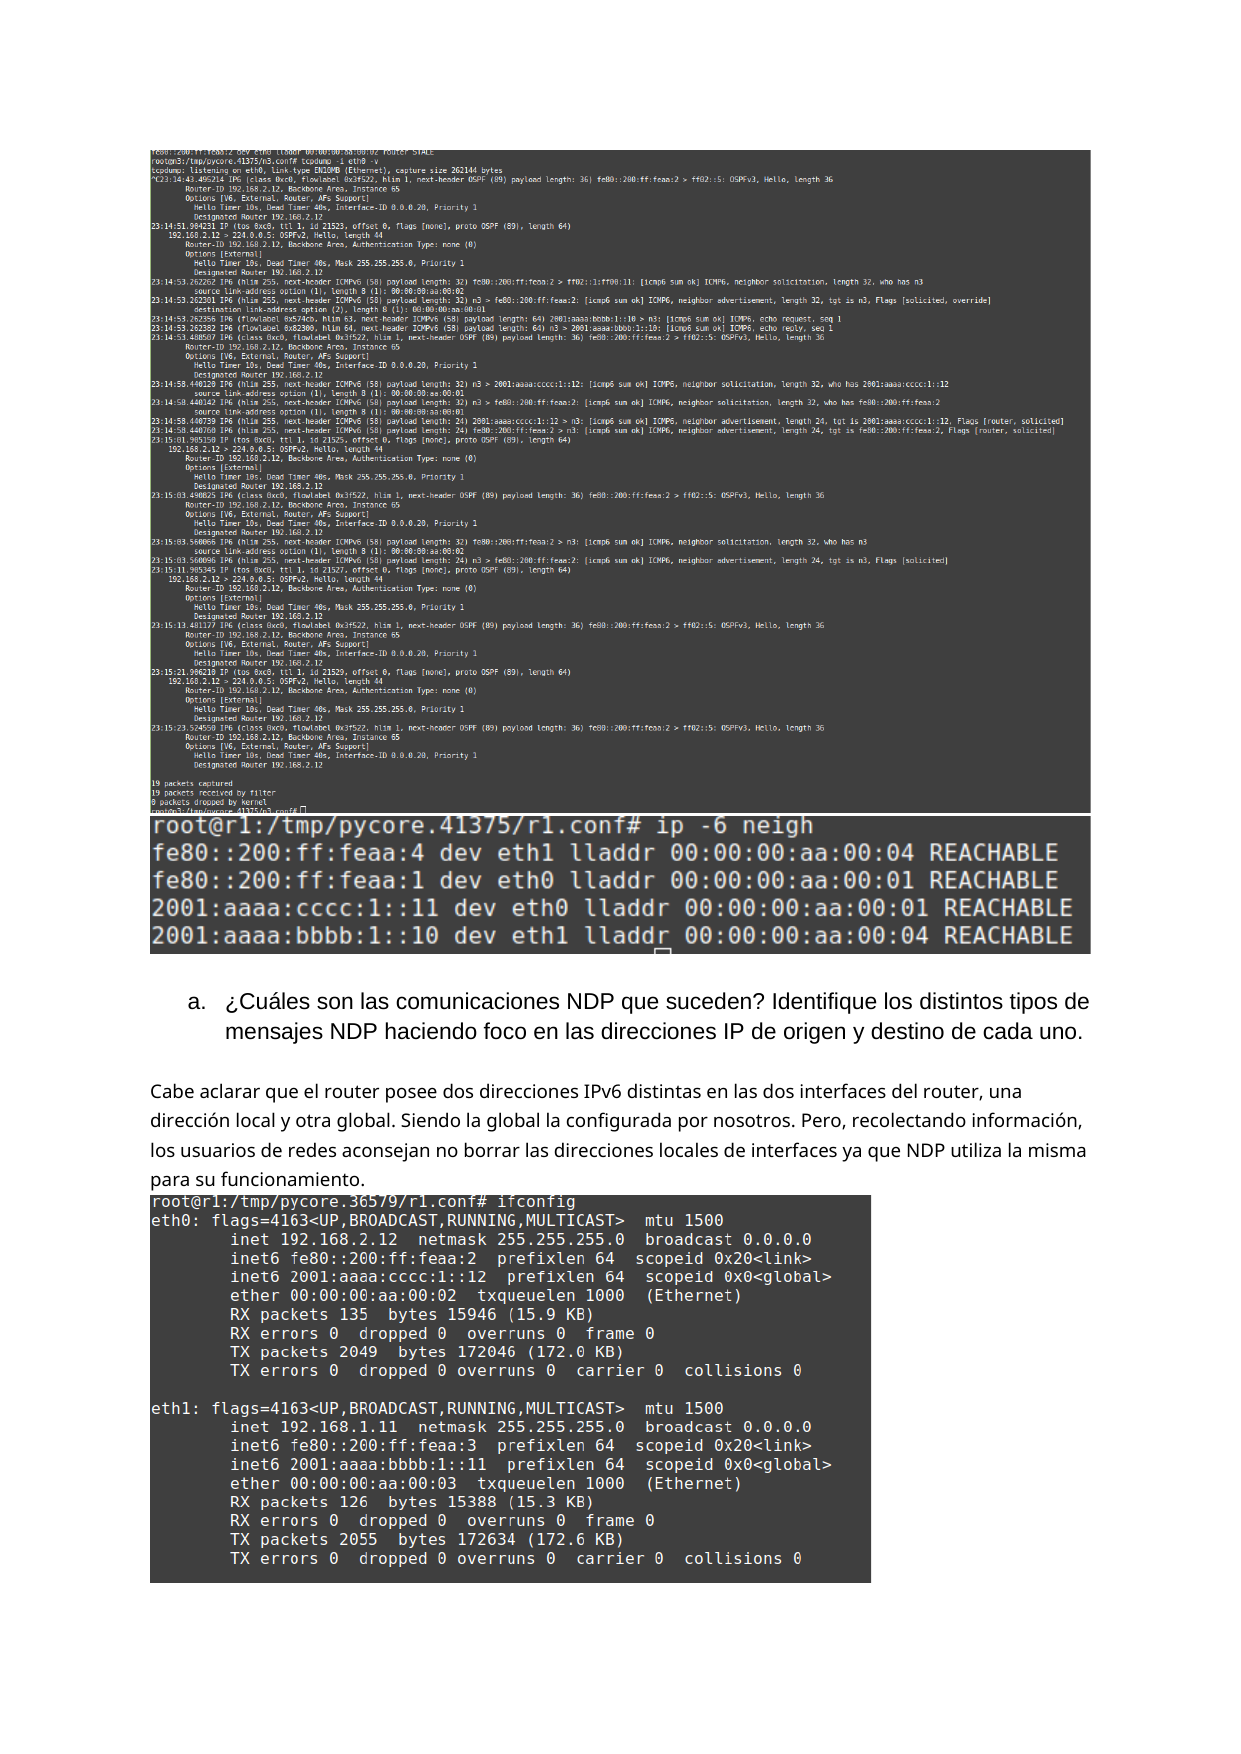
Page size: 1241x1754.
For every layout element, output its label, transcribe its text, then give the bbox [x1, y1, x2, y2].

picture [150, 816, 1091, 954]
picture [150, 1195, 872, 1583]
text Cabe aclarar que el router posee dos direcciones IPv6 distintas en las dos interfaces del router, una dirección local y otra global. Siendo la global la configurada por nosotros. Pero, recolectando información, los usuarios de redes aconsejan no borrar las direcciones locales de interfaces ya que NDP utiliza la misma para su funcionamiento. [150, 1078, 1090, 1192]
picture [150, 150, 1091, 813]
list ¿Cuáles son las comunicaciones NDP que suceden? Identifique los distintos tipos de mensajes NDP haciendo foco en las direcciones IP de origen y destino de cada uno. [187, 988, 1090, 1044]
